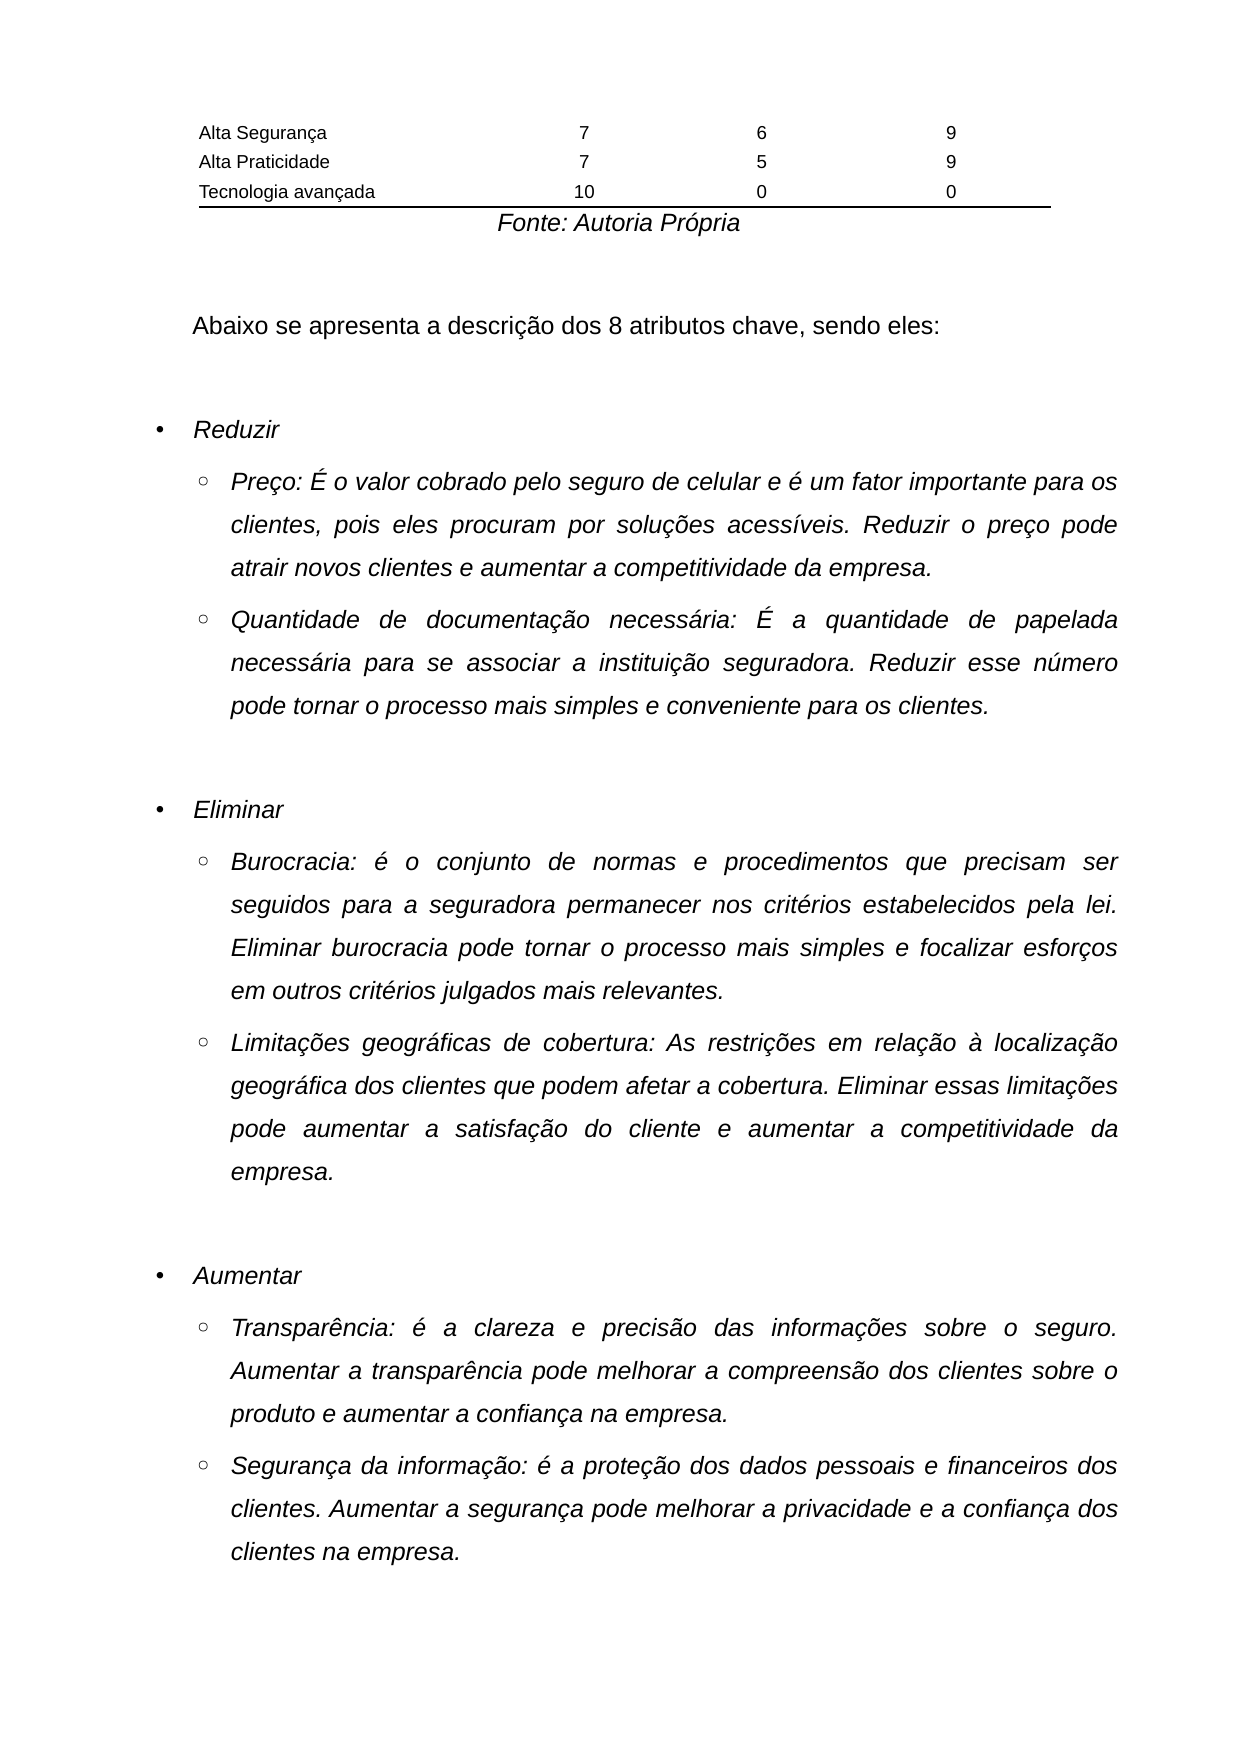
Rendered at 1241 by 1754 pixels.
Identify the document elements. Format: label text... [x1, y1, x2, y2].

table_cell 10 [496, 177, 673, 206]
table_cell 0 [673, 177, 851, 206]
list Reduzir [156, 415, 1122, 444]
list Quantidade de documentação necessária: É a quantidade de papelada necessária para se associar a instituição seguradora. Reduzir esse número pode tornar o processo mais simples e conveniente para os clientes. [193, 605, 1122, 720]
list Transparência: é a clareza e precisão das informações sobre o seguro. Aumentar a transparência pode melhorar a compreensão dos clientes sobre o produto e aumentar a confiança na empresa. [193, 1313, 1122, 1428]
list Eliminar [156, 795, 1122, 823]
table_cell 9 [851, 147, 1051, 177]
table_cell Tecnologia avançada [199, 177, 496, 206]
table_cell 0 [851, 177, 1051, 206]
list Burocracia: é o conjunto de normas e procedimentos que precisam ser seguidos para a seguradora permanecer nos critérios estabelecidos pela lei. Eliminar burocracia pode tornar o processo mais simples e focalizar esforços em outros critérios julgados mais relevantes. [193, 847, 1122, 1005]
list Limitações geográficas de cobertura: As restrições em relação à localização geográfica dos clientes que podem afetar a cobertura. Eliminar essas limitações pode aumentar a satisfação do cliente e aumentar a competitividade da empresa. [193, 1028, 1122, 1186]
text Fonte: Autoria Própria [118, 208, 1122, 236]
list Preço: É o valor cobrado pelo seguro de celular e é um fator importante para os clientes, pois eles procuram por soluções acessíveis. Reduzir o preço pode atrair novos clientes e aumentar a competitividade da empresa. [193, 467, 1122, 582]
text Abaixo se apresenta a descrição dos 8 atributos chave, sendo eles: [118, 311, 1122, 340]
table_cell 7 [496, 147, 673, 177]
list Aumentar [156, 1261, 1122, 1290]
table_cell 9 [851, 118, 1051, 147]
table_cell 5 [673, 147, 851, 177]
table_cell Alta Segurança [199, 118, 496, 147]
table_cell 6 [673, 118, 851, 147]
list Segurança da informação: é a proteção dos dados pessoais e financeiros dos clientes. Aumentar a segurança pode melhorar a privacidade e a confiança dos clientes na empresa. [193, 1451, 1122, 1566]
table_cell 7 [496, 118, 673, 147]
table_cell Alta Praticidade [199, 147, 496, 177]
